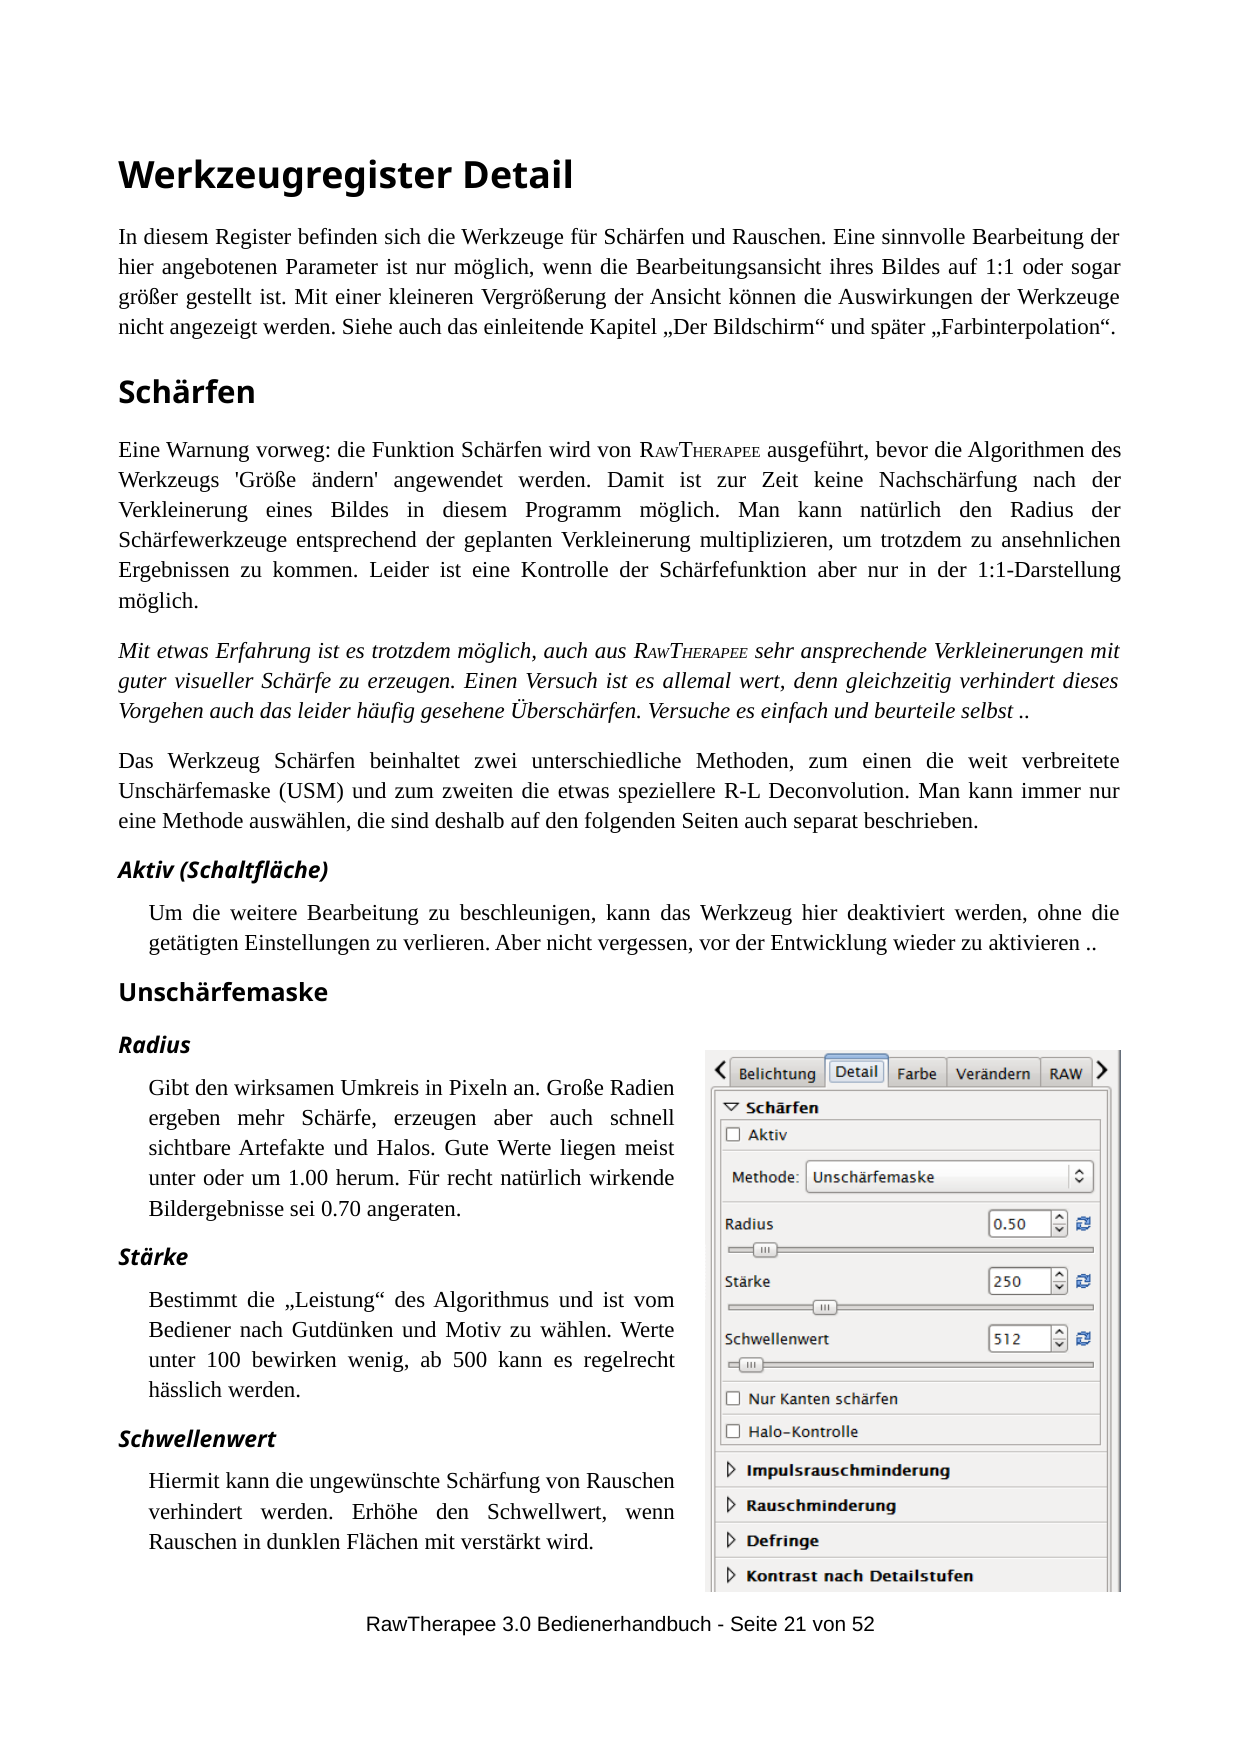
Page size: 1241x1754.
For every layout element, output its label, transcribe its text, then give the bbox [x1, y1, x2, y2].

text Hiermit kann die ungewünschte Schärfung von Rauschen verhindert werden. Erhöhe den Schwellwert, wenn Rauschen in dunklen Flächen mit verstärkt wird. [148, 1464, 705, 1554]
subtitle Werkzeugregister Detail [118, 148, 1122, 199]
subtitle Aktiv (Schaltfläche) [118, 854, 1122, 885]
text Gibt den wirksamen Umkreis in Pixeln an. Große Radien ergeben mehr Schärfe, erzeugen aber auch schnell sichtbare Artefakte und Halos. Gute Werte liegen meist unter oder um 1.00 herum. Für recht natürlich wirkende Bildergebnisse sei 0.70 angeraten. [148, 1070, 705, 1221]
subtitle Schwellenwert [118, 1423, 705, 1454]
text In diesem Register befinden sich die Werkzeuge für Schärfen und Rauschen. Eine sinnvolle Bearbeitung der hier angebotenen Parameter ist nur möglich, wenn die Bearbeitungsansicht ihres Bildes auf 1:1 oder sogar größer gestellt ist. Mit einer kleineren Vergrößerung der Ansicht können die Auswirkungen der Werkzeuge nicht angezeigt werden. Siehe auch das einleitende Kapitel „Der Bildschirm“ und später „Farbinterpolation“. [118, 219, 1122, 340]
text Mit etwas Erfahrung ist es trotzdem möglich, auch aus RawTherapee sehr ansprechende Verkleinerungen mit guter visueller Schärfe zu erzeugen. Einen Versuch ist es allemal wert, denn gleichzeitig verhindert dieses Vorgehen auch das leider häufig gesehene Überschärfen. Versuche es einfach und beurteile selbst .. [118, 633, 1122, 723]
subtitle Stärke [118, 1241, 705, 1272]
text Bestimmt die „Leistung“ des Algorithmus und ist vom Bediener nach Gutdünken und Motiv zu wählen. Werte unter 100 bewirken wenig, ab 500 kann es regelrecht hässlich werden. [148, 1282, 705, 1403]
subtitle Radius [118, 1029, 1122, 1060]
text Das Werkzeug Schärfen beinhaltet zwei unterschiedliche Methoden, zum einen die weit verbreitete Unschärfemaske (USM) und zum zweiten die etwas speziellere R-L Deconvolution. Man kann immer nur eine Methode auswählen, die sind deshalb auf den folgenden Seiten auch separat beschrieben. [118, 743, 1122, 834]
picture [705, 1050, 1121, 1592]
text Eine Warnung vorweg: die Funktion Schärfen wird von RawTherapee ausgeführt, bevor die Algorithmen des Werkzeugs 'Größe ändern' angewendet werden. Damit ist zur Zeit keine Nachschärfung nach der Verkleinerung eines Bildes in diesem Programm möglich. Man kann natürlich den Radius der Schärfewerkzeuge entsprechend der geplanten Verkleinerung multiplizieren, um trotzdem zu ansehnlichen Ergebnissen zu kommen. Leider ist eine Kontrolle der Schärfefunktion aber nur in der 1:1-Darstellung möglich. [118, 432, 1122, 613]
text Um die weitere Bearbeitung zu beschleunigen, kann das Werkzeug hier deaktiviert werden, ohne die getätigten Einstellungen zu verlieren. Aber nicht vergessen, vor der Entwicklung wieder zu aktivieren .. [148, 895, 1122, 955]
subtitle Unschärfemaske [118, 975, 1122, 1009]
subtitle Schärfen [118, 370, 1122, 412]
